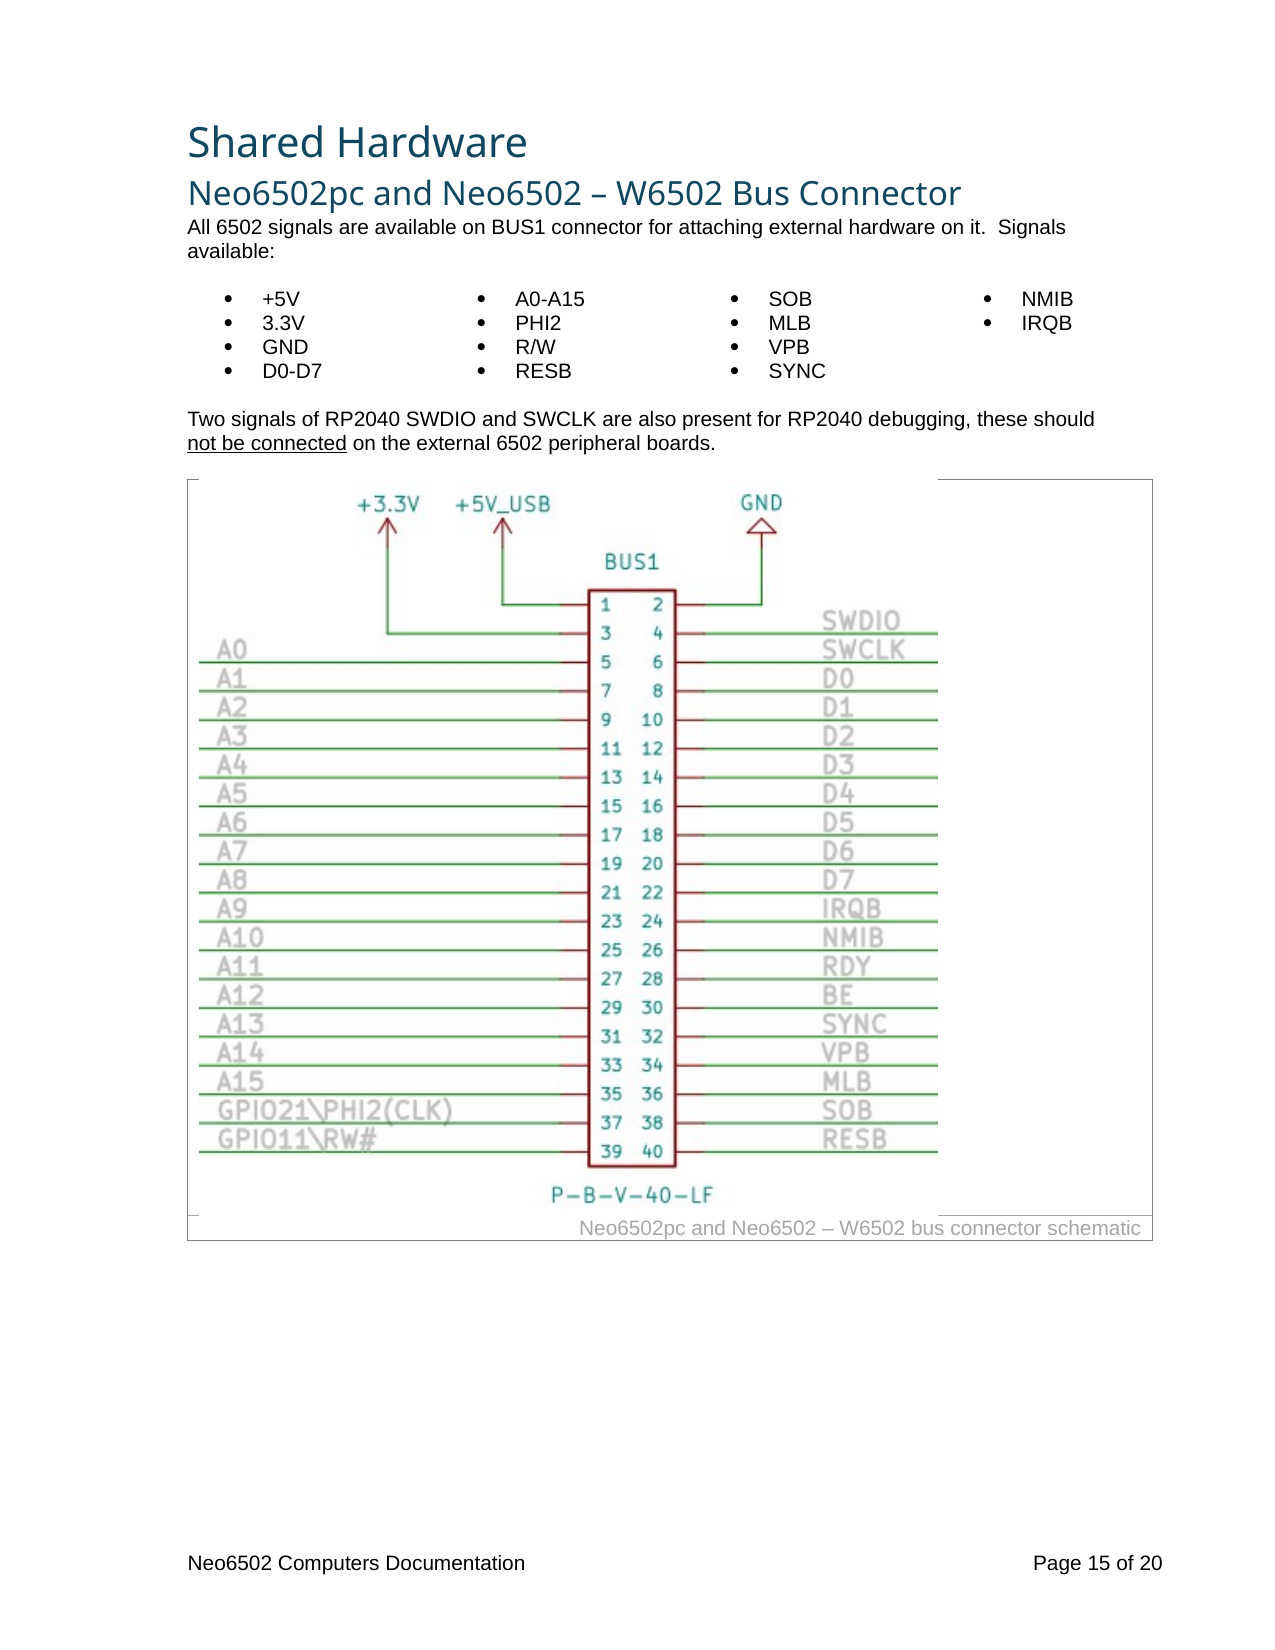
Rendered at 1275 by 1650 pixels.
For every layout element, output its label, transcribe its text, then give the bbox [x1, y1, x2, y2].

table_header [188, 480, 198, 1215]
table_header [938, 480, 1152, 1215]
list A0-A15 [478, 287, 612, 311]
subtitle Shared Hardware [187, 112, 1162, 169]
list 3.3V [224, 311, 359, 335]
list D0-D7 [224, 359, 359, 383]
picture [198, 479, 938, 1216]
list GND [224, 335, 359, 359]
table_cell Neo6502pc and Neo6502 – W6502 bus connector schematic [188, 1216, 1152, 1240]
list SYNC [731, 359, 865, 383]
text All 6502 signals are available on BUS1 connector for attaching external hardware on it. Signals available: [187, 215, 1118, 263]
subtitle Neo6502pc and Neo6502 – W6502 Bus Connector [187, 169, 1162, 215]
text Two signals of RP2040 SWDIO and SWCLK are also present for RP2040 debugging, these should not be connected on the external 6502 peripheral boards. [187, 407, 1118, 455]
list PHI2 [478, 311, 612, 335]
list RESB [478, 359, 612, 383]
list MLB [731, 311, 865, 335]
list NMIB [984, 287, 1118, 311]
list +5V [224, 287, 359, 311]
list SOB [731, 287, 865, 311]
list IRQB [984, 311, 1118, 335]
list R/W [478, 335, 612, 359]
list VPB [731, 335, 865, 359]
